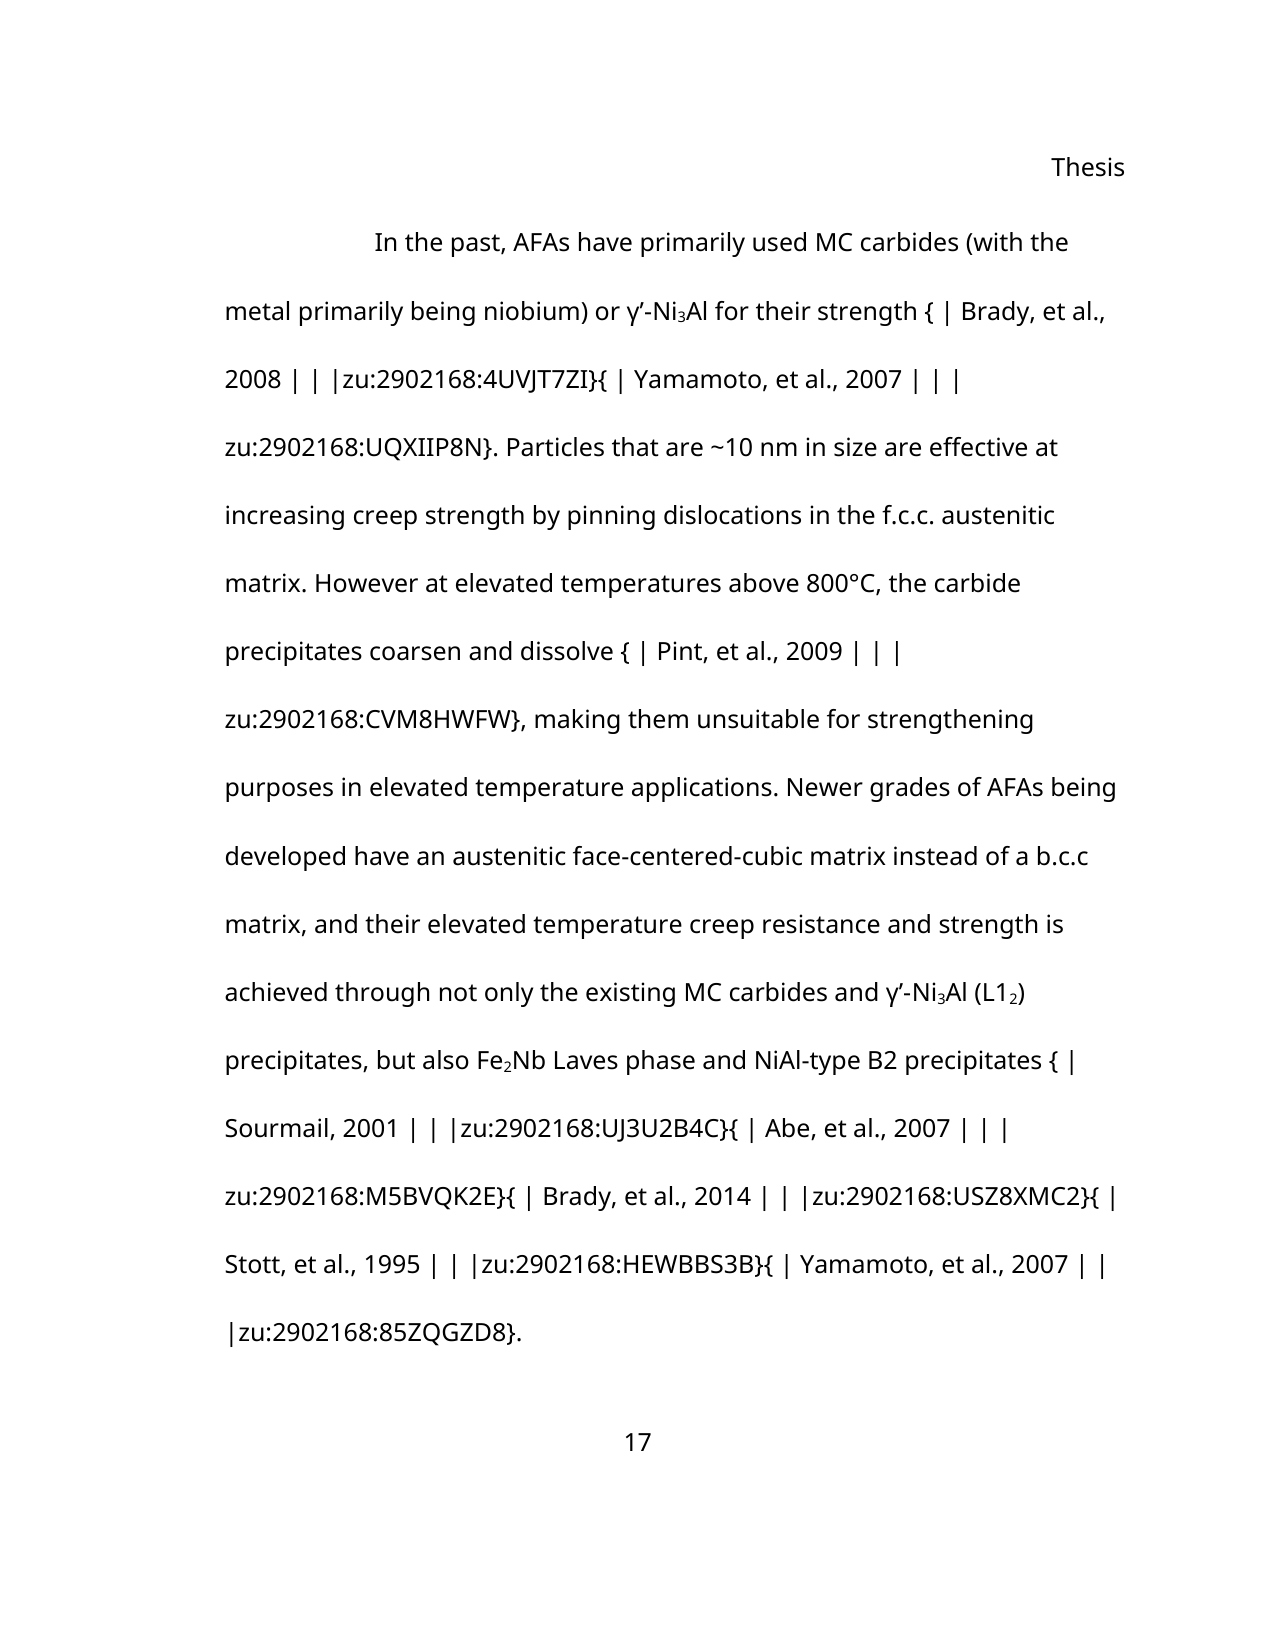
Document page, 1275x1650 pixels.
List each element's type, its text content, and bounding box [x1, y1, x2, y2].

text In the past, AFAs have primarily used MC carbides (with the metal primarily being niobium) or γ’-Ni3Al for their strength { | Brady, et al., 2008 | | |zu:2902168:4UVJT7ZI}{ | Yamamoto, et al., 2007 | | |zu:2902168:UQXIIP8N}. Particles that are ~10 nm in size are effective at increasing creep strength by pinning dislocations in the f.c.c. austenitic matrix. However at elevated temperatures above 800°C, the carbide precipitates coarsen and dissolve { | Pint, et al., 2009 | | |zu:2902168:CVM8HWFW}, making them unsuitable for strengthening purposes in elevated temperature applications. Newer grades of AFAs being developed have an austenitic face-centered-cubic matrix instead of a b.c.c matrix, and their elevated temperature creep resistance and strength is achieved through not only the existing MC carbides and γ’-Ni3Al (L12) precipitates, but also Fe2Nb Laves phase and NiAl-type B2 precipitates { | Sourmail, 2001 | | |zu:2902168:UJ3U2B4C}{ | Abe, et al., 2007 | | |zu:2902168:M5BVQK2E}{ | Brady, et al., 2014 | | |zu:2902168:USZ8XMC2}{ | Stott, et al., 1995 | | |zu:2902168:HEWBBS3B}{ | Yamamoto, et al., 2007 | | |zu:2902168:85ZQGZD8}. [224, 225, 1125, 1349]
